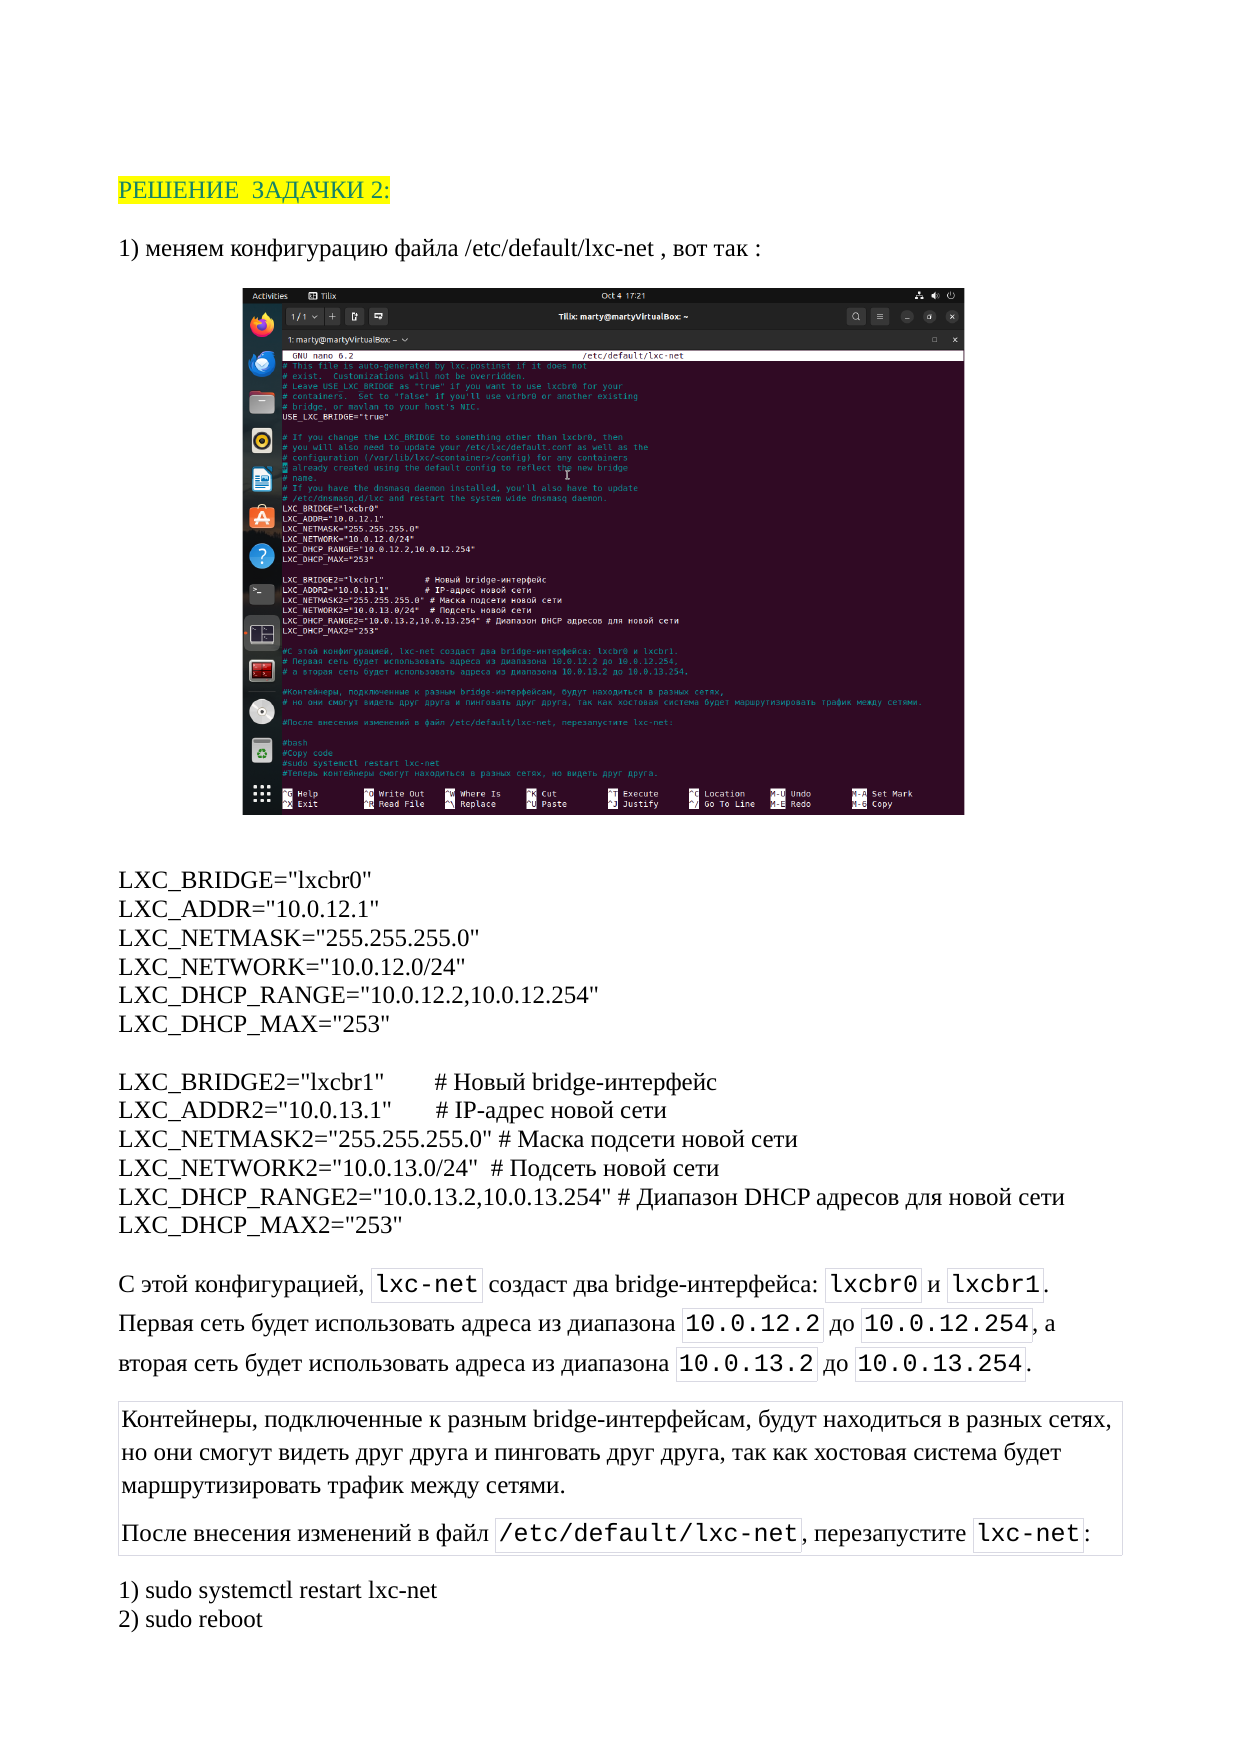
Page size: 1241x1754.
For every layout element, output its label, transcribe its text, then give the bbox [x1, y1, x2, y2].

text LXC_DHCP_MAX="253" [118, 1009, 1122, 1038]
text LXC_NETWORK="10.0.12.0/24" [118, 952, 1122, 981]
text 1) sudo systemctl restart lxc-net [118, 1575, 1122, 1604]
text С этой конфигурацией, lxc-net создаст два bridge-интерфейса: lxcbr0 и lxcbr1. Первая сеть будет использовать адреса из диапазона 10.0.12.2 до 10.0.12.254, а вторая сеть будет использовать адреса из диапазона 10.0.13.2 до 10.0.13.254. [118, 1268, 1122, 1381]
text РЕШЕНИЕ ЗАДАЧКИ 2: [118, 176, 1122, 204]
text 1) меняем конфигурацию файла /etc/default/lxc-net , вот так : [118, 233, 1122, 262]
text После внесения изменений в файл /etc/default/lxc-net, перезапустите lxc-net: [119, 1515, 1122, 1555]
text LXC_ADDR="10.0.12.1" [118, 894, 1122, 923]
text LXC_DHCP_RANGE="10.0.12.2,10.0.12.254" [118, 981, 1122, 1009]
text LXC_DHCP_MAX2="253" [118, 1211, 1122, 1239]
picture [242, 288, 965, 815]
text LXC_BRIDGE="lxcbr0" [118, 866, 1122, 894]
text 2) sudo reboot [118, 1604, 1122, 1632]
text LXC_BRIDGE2="lxcbr1" # Новый bridge-интерфейс [118, 1067, 1122, 1096]
text LXC_DHCP_RANGE2="10.0.13.2,10.0.13.254" # Диапазон DHCP адресов для новой сети [118, 1182, 1122, 1211]
text LXC_NETWORK2="10.0.13.0/24" # Подсеть новой сети [118, 1153, 1122, 1182]
text LXC_NETMASK="255.255.255.0" [118, 923, 1122, 952]
text LXC_ADDR2="10.0.13.1" # IP-адрес новой сети [118, 1096, 1122, 1124]
text Контейнеры, подключенные к разным bridge-интерфейсам, будут находиться в разных сетях, но они смогут видеть друг друга и пинговать друг друга, так как хостовая система будет маршрутизировать трафик между сетями. [119, 1402, 1122, 1499]
text LXC_NETMASK2="255.255.255.0" # Маска подсети новой сети [118, 1124, 1122, 1153]
